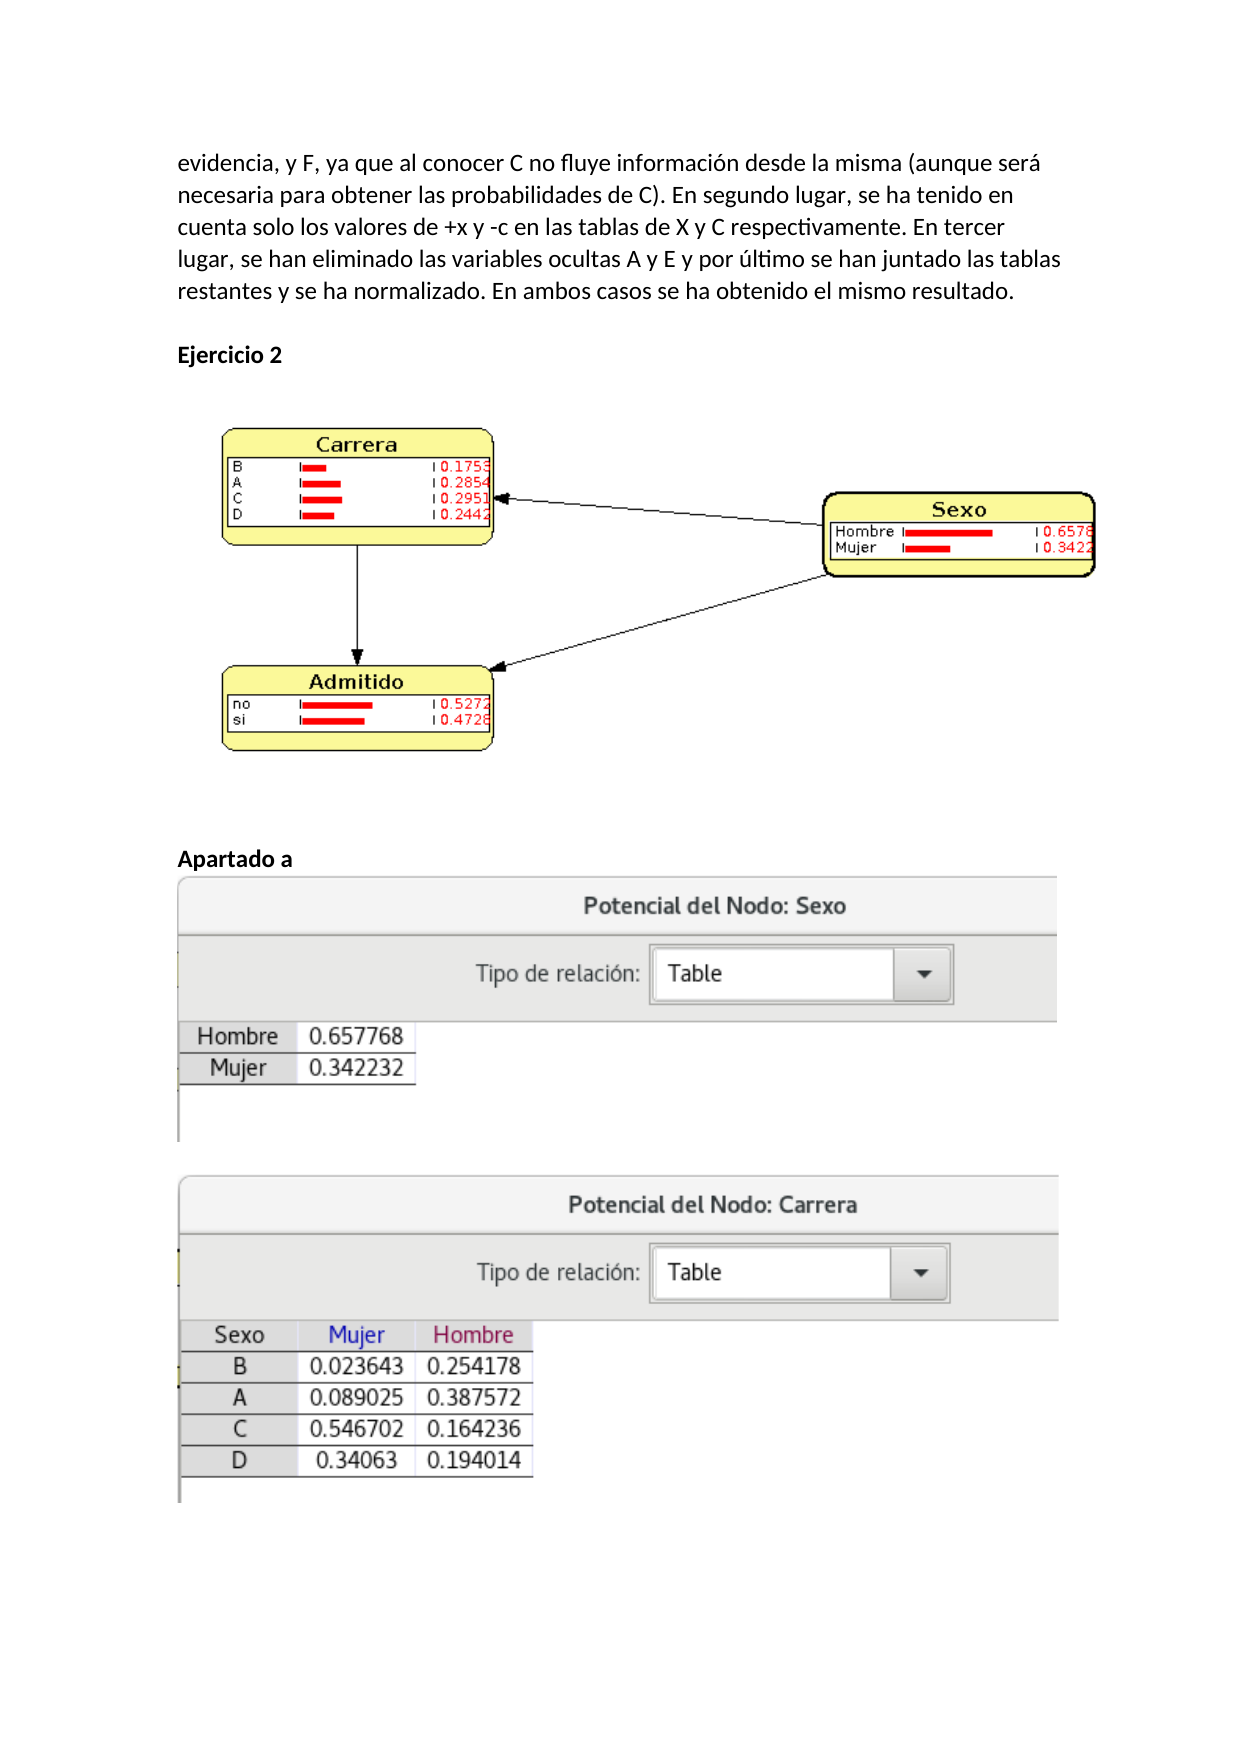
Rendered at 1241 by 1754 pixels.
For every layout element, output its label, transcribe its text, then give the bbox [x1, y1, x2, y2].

text Ejercicio 2 [177, 339, 1063, 370]
text evidencia, y F, ya que al conocer C no fluye información desde la misma (aunque será necesaria para obtener las probabilidades de C). En segundo lugar, se ha tenido en cuenta solo los valores de +x y -c en las tablas de X y C respectivamente. En tercer lugar, se han eliminado las variables ocultas A y E y por último se han juntado las tablas restantes y se ha normalizado. En ambos casos se ha obtenido el mismo resultado. [177, 148, 1063, 306]
text Apartado a [177, 843, 1063, 874]
